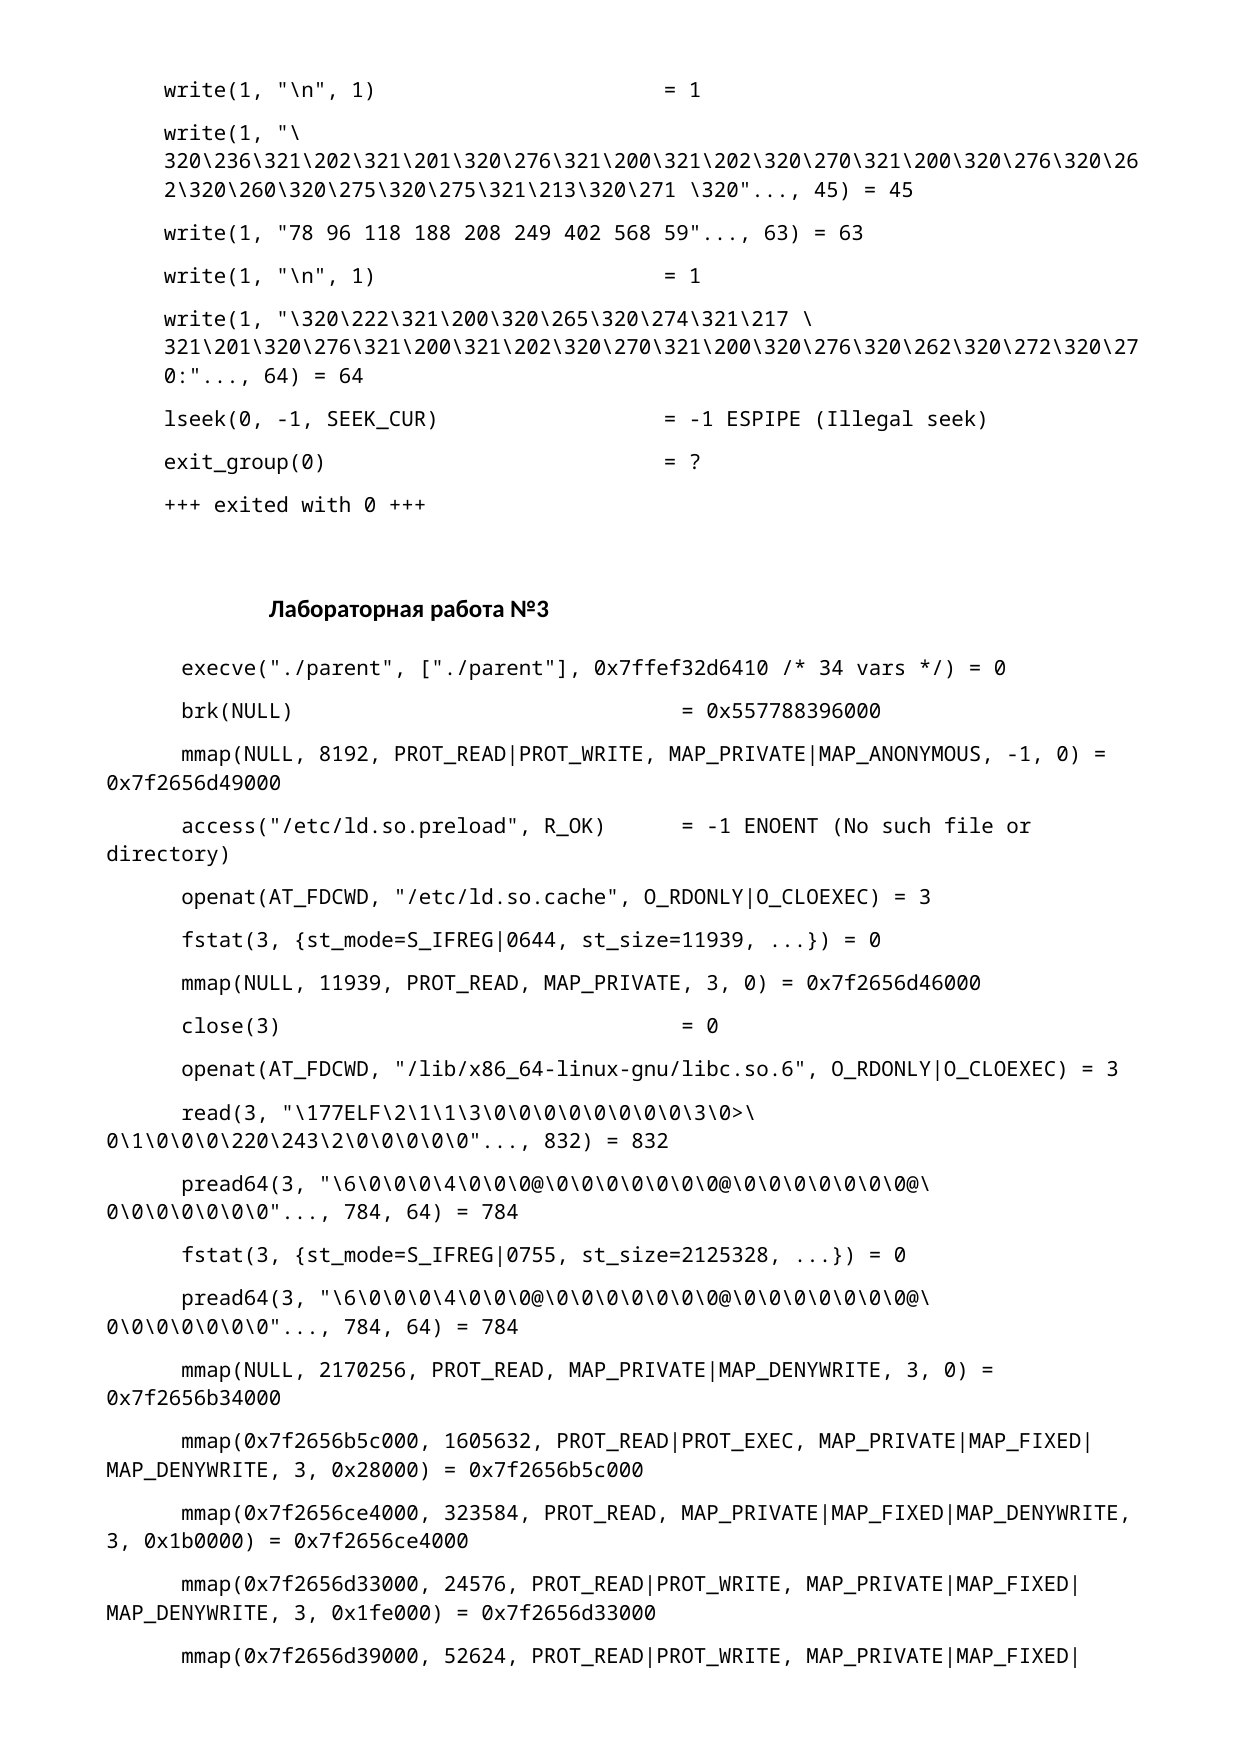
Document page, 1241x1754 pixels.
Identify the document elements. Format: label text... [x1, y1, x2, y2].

text write(1, "\n", 1) = 1 [163, 261, 1147, 289]
text exit_group(0) = ? [163, 447, 1147, 475]
text mmap(0x7f2656d33000, 24576, PROT_READ|PROT_WRITE, MAP_PRIVATE|MAP_FIXED|MAP_DENYWRITE, 3, 0x1fe000) = 0x7f2656d33000 [106, 1569, 1147, 1626]
text write(1, "\n", 1) = 1 [163, 75, 1147, 103]
text mmap(0x7f2656ce4000, 323584, PROT_READ, MAP_PRIVATE|MAP_FIXED|MAP_DENYWRITE, 3, 0x1b0000) = 0x7f2656ce4000 [106, 1498, 1147, 1555]
text fstat(3, {st_mode=S_IFREG|0755, st_size=2125328, ...}) = 0 [106, 1241, 1147, 1269]
text access("/etc/ld.so.preload", R_OK) = -1 ENOENT (No such file or directory) [106, 811, 1147, 868]
text pread64(3, "\6\0\0\0\4\0\0\0@\0\0\0\0\0\0\0@\0\0\0\0\0\0\0@\0\0\0\0\0\0\0"..., 784, 64) = 784 [106, 1169, 1147, 1226]
text fstat(3, {st_mode=S_IFREG|0644, st_size=11939, ...}) = 0 [106, 926, 1147, 954]
text mmap(NULL, 2170256, PROT_READ, MAP_PRIVATE|MAP_DENYWRITE, 3, 0) = 0x7f2656b34000 [106, 1355, 1147, 1412]
text close(3) = 0 [106, 1012, 1147, 1040]
text mmap(NULL, 8192, PROT_READ|PROT_WRITE, MAP_PRIVATE|MAP_ANONYMOUS, -1, 0) = 0x7f2656d49000 [106, 739, 1147, 796]
text write(1, "\320\236\321\202\321\201\320\276\321\200\321\202\320\270\321\200\320\276\320\262\320\260\320\275\320\275\321\213\320\271 \320"..., 45) = 45 [163, 118, 1147, 203]
text mmap(NULL, 11939, PROT_READ, MAP_PRIVATE, 3, 0) = 0x7f2656d46000 [106, 968, 1147, 997]
text openat(AT_FDCWD, "/lib/x86_64-linux-gnu/libc.so.6", O_RDONLY|O_CLOEXEC) = 3 [106, 1054, 1147, 1083]
text brk(NULL) = 0x557788396000 [106, 697, 1147, 725]
text Лабораторная работа №3 [192, 593, 1147, 624]
text write(1, "\320\222\321\200\320\265\320\274\321\217 \321\201\320\276\321\200\321\202\320\270\321\200\320\276\320\262\320\272\320\270:"..., 64) = 64 [163, 304, 1147, 389]
text mmap(0x7f2656b5c000, 1605632, PROT_READ|PROT_EXEC, MAP_PRIVATE|MAP_FIXED|MAP_DENYWRITE, 3, 0x28000) = 0x7f2656b5c000 [106, 1426, 1147, 1483]
text +++ exited with 0 +++ [163, 490, 1147, 518]
text pread64(3, "\6\0\0\0\4\0\0\0@\0\0\0\0\0\0\0@\0\0\0\0\0\0\0@\0\0\0\0\0\0\0"..., 784, 64) = 784 [106, 1283, 1147, 1340]
text openat(AT_FDCWD, "/etc/ld.so.cache", O_RDONLY|O_CLOEXEC) = 3 [106, 882, 1147, 911]
text mmap(0x7f2656d39000, 52624, PROT_READ|PROT_WRITE, MAP_PRIVATE|MAP_FIXED| [106, 1641, 1147, 1669]
text execve("./parent", ["./parent"], 0x7ffef32d6410 /* 34 vars */) = 0 [106, 653, 1147, 682]
text write(1, "78 96 118 188 208 249 402 568 59"..., 63) = 63 [163, 218, 1147, 246]
text read(3, "\177ELF\2\1\1\3\0\0\0\0\0\0\0\0\3\0>\0\1\0\0\0\220\243\2\0\0\0\0\0"..., 832) = 832 [106, 1098, 1147, 1154]
text lseek(0, -1, SEEK_CUR) = -1 ESPIPE (Illegal seek) [163, 404, 1147, 432]
